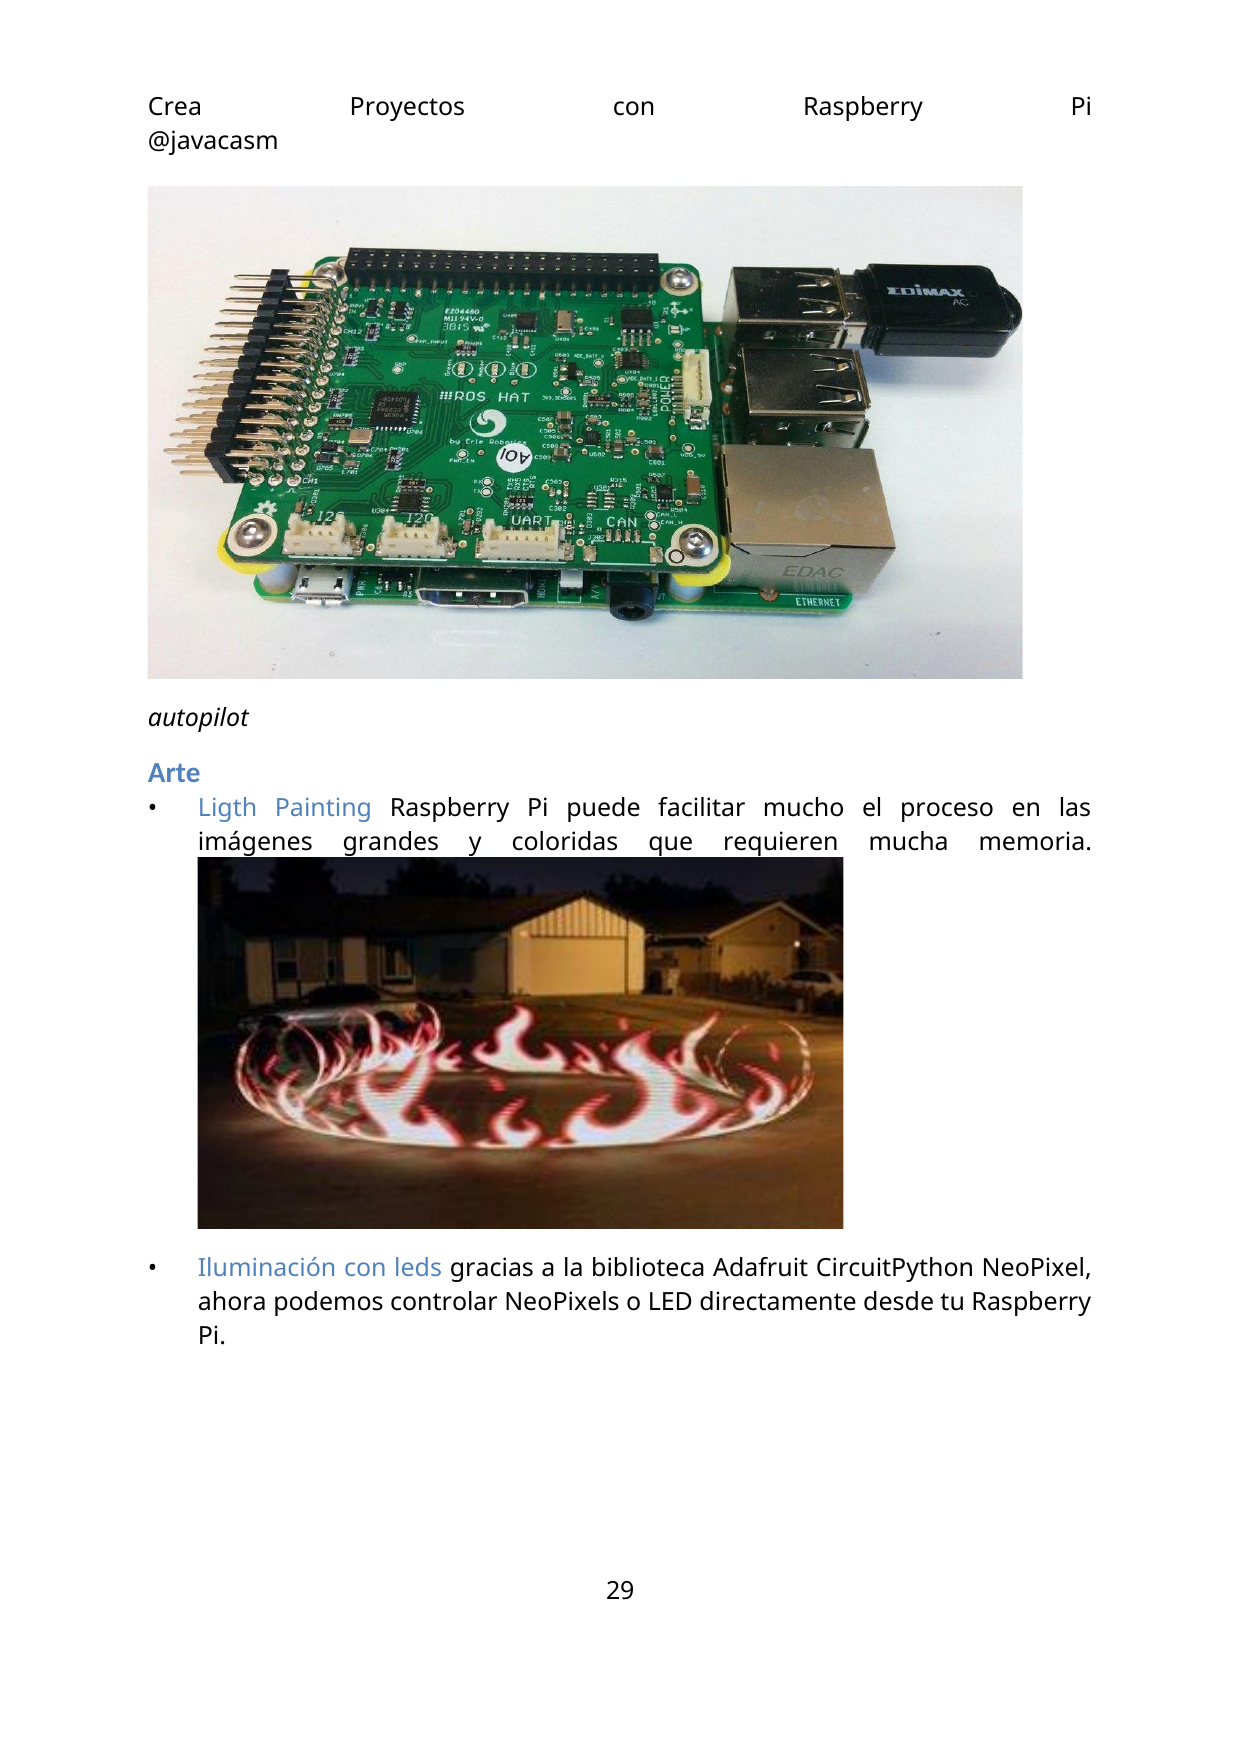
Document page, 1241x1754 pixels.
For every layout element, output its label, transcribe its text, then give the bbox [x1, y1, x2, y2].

picture [147, 186, 1023, 679]
text autopilot [148, 699, 1093, 733]
subtitle Arte [148, 754, 1093, 790]
list Iluminación con leds gracias a la biblioteca Adafruit CircuitPython NeoPixel, ahora podemos controlar NeoPixels o LED directamente desde tu Raspberry Pi. [148, 1249, 1093, 1352]
picture [197, 857, 844, 1229]
list Ligth Painting Raspberry Pi puede facilitar mucho el proceso en las imágenes grandes y coloridas que requieren mucha memoria. [148, 790, 1093, 1229]
